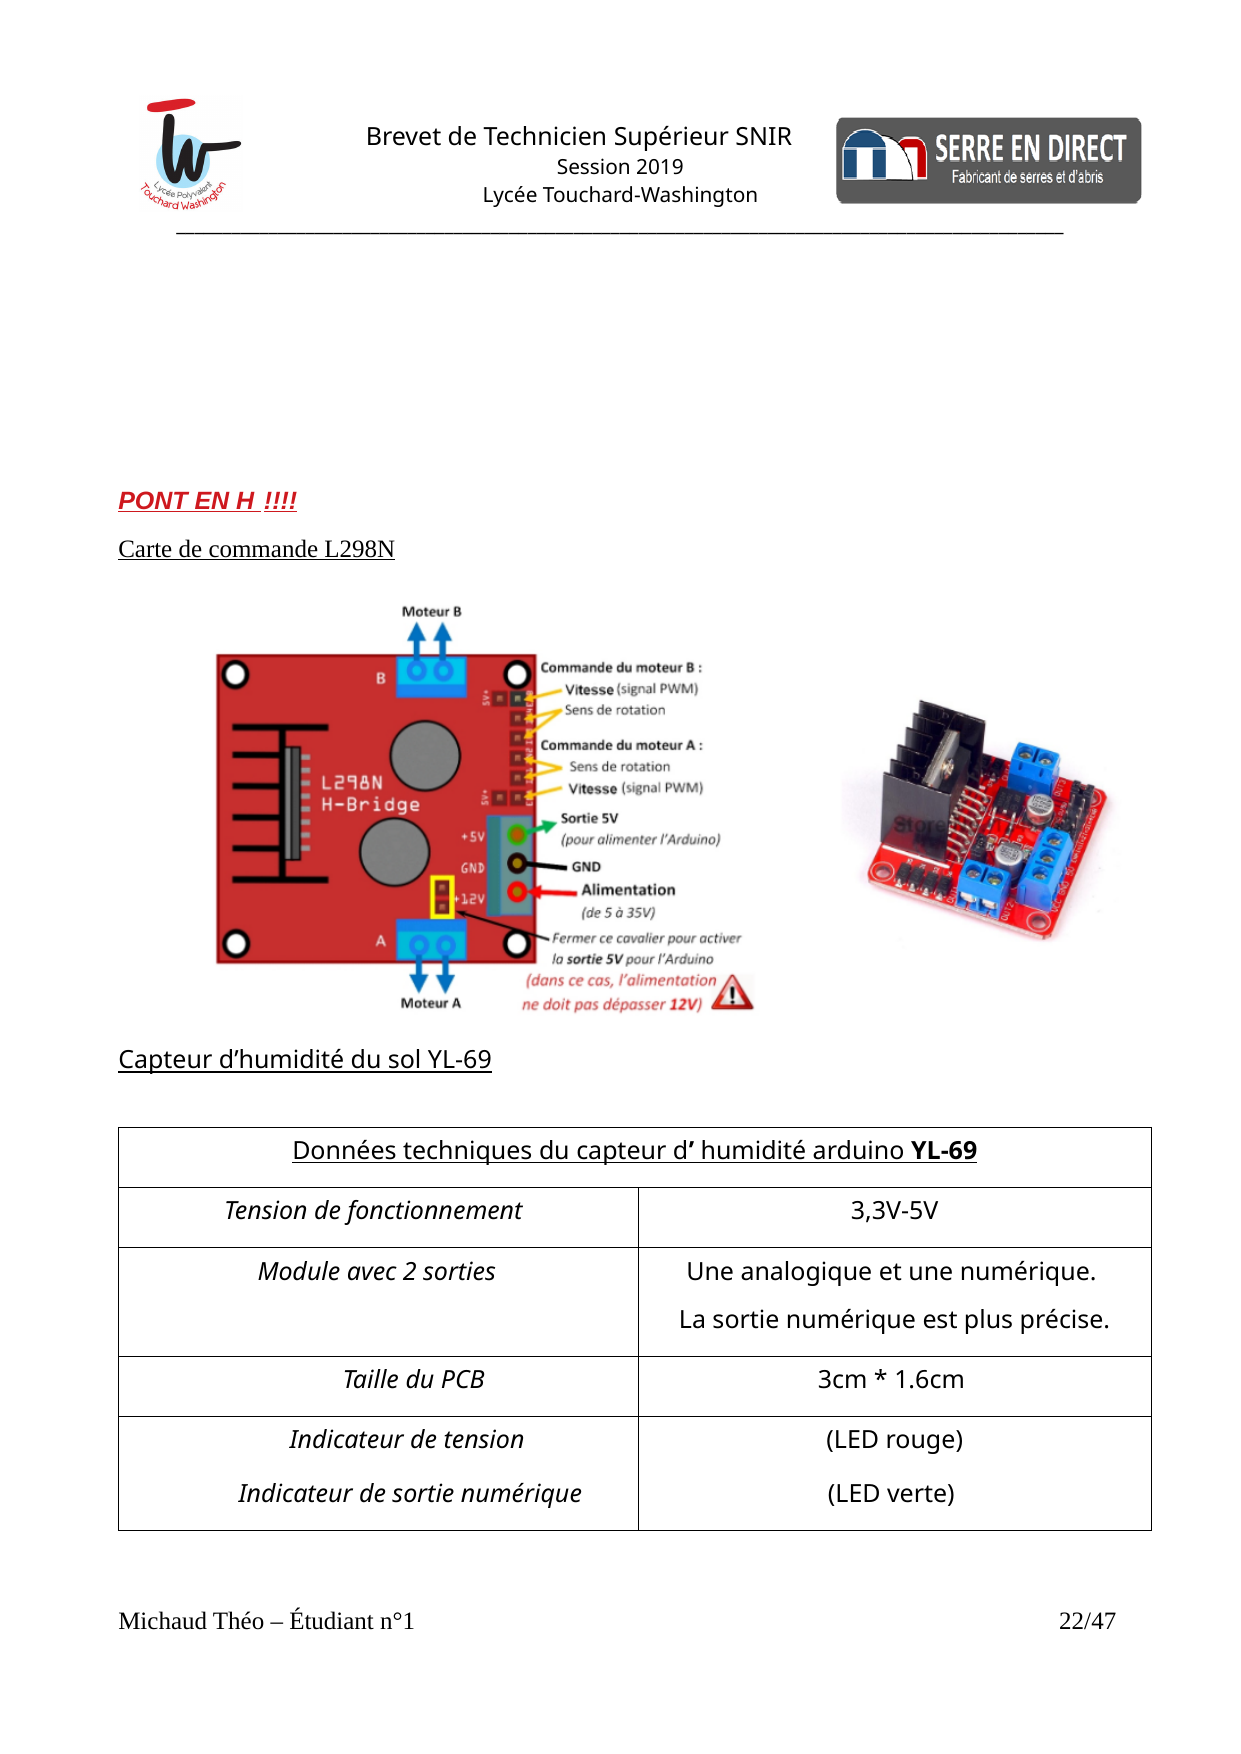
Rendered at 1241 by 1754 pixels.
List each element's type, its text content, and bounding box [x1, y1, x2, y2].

table_cell Indicateur de tension Indicateur de sortie numérique [119, 1417, 638, 1530]
table_cell Une analogique et une numérique. La sortie numérique est plus précise. [639, 1248, 1151, 1356]
subtitle Capteur d’humidité du sol YL-69 [118, 583, 1122, 1076]
picture [138, 95, 243, 212]
picture [155, 593, 1159, 1042]
table_cell Taille du PCB [119, 1357, 638, 1416]
table_header Données techniques du capteur d’ humidité arduino YL-69 [119, 1128, 1151, 1187]
table_cell (LED rouge) (LED verte) [639, 1417, 1151, 1530]
text PONT EN H !!!! [118, 486, 1122, 515]
table_cell 3cm * 1.6cm [639, 1357, 1151, 1416]
table_cell Tension de fonctionnement [119, 1188, 638, 1247]
picture [831, 115, 1145, 208]
text Carte de commande L298N [118, 534, 1122, 562]
table_cell Module avec 2 sorties [119, 1248, 638, 1356]
table_cell 3,3V-5V [639, 1188, 1151, 1247]
